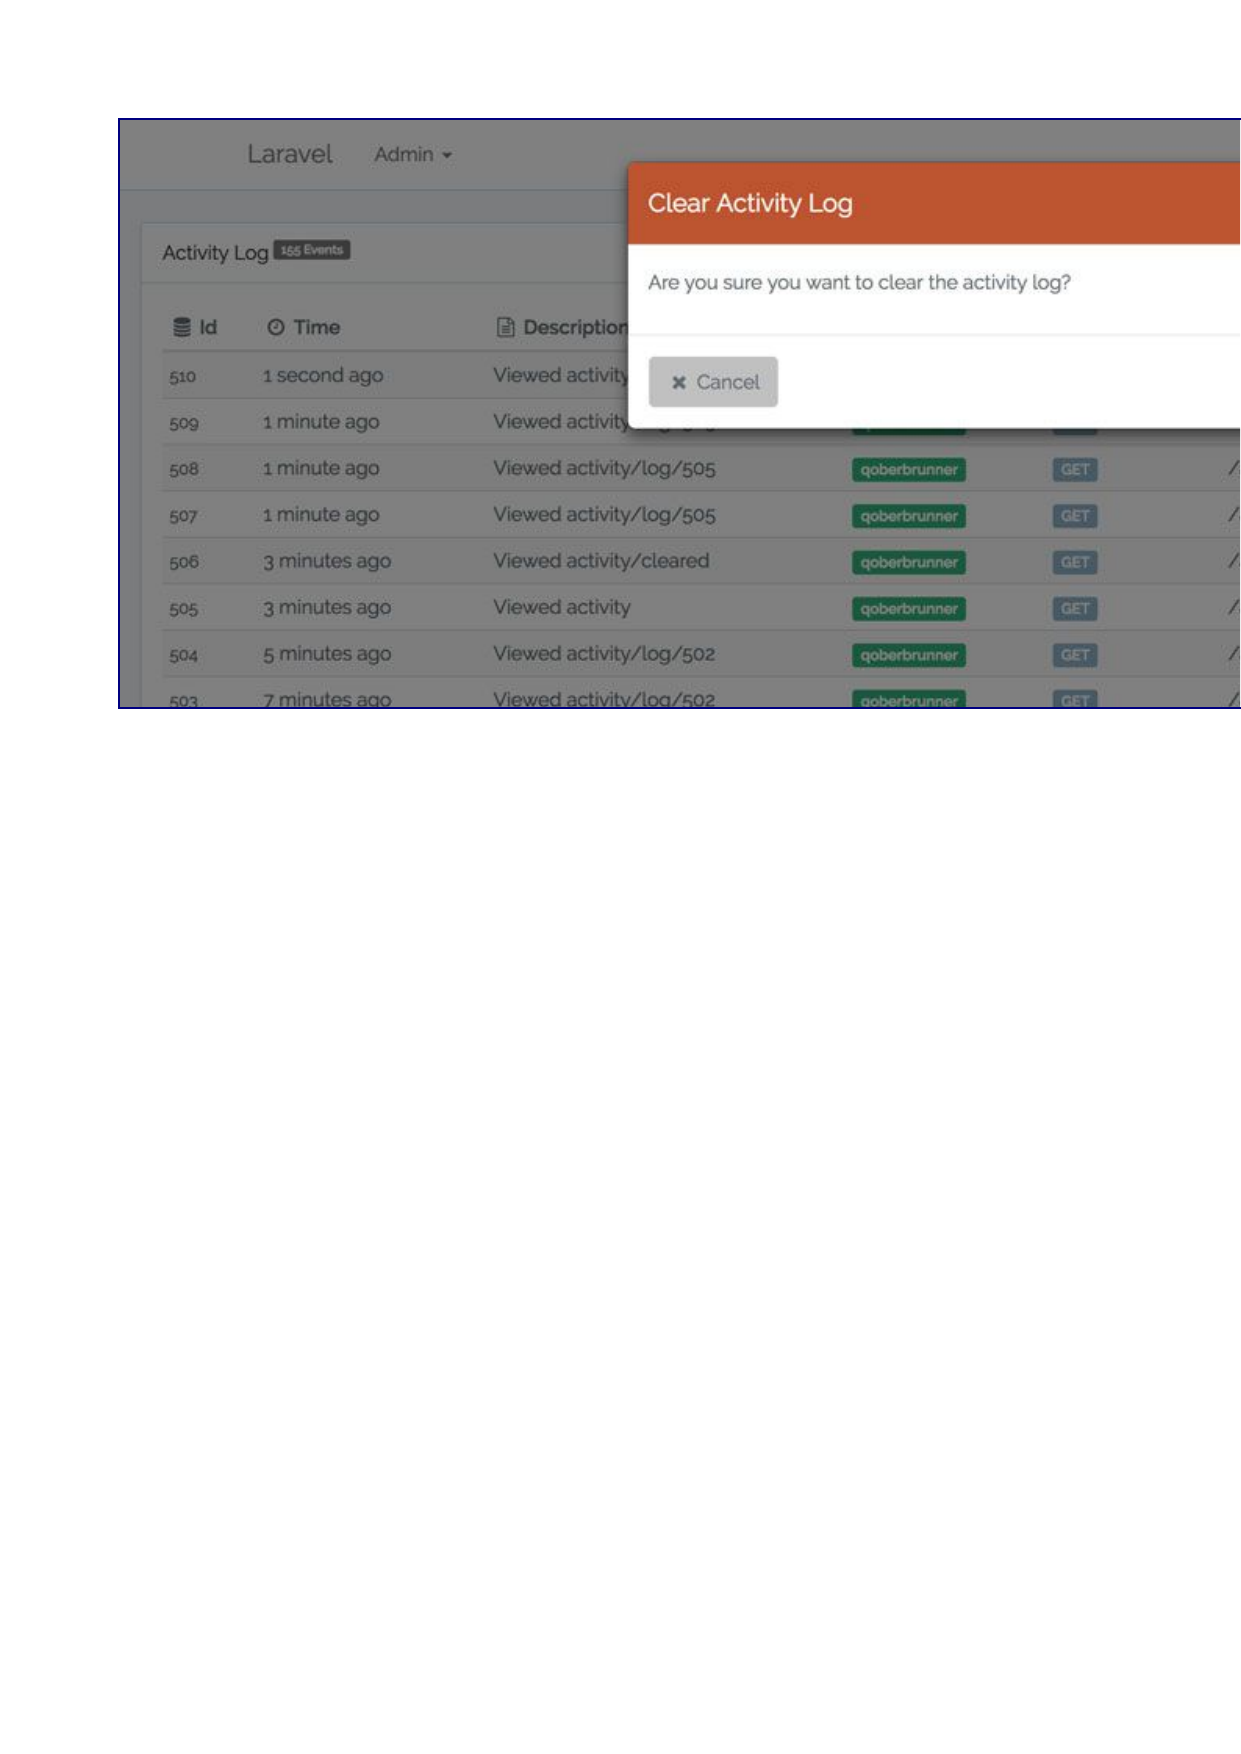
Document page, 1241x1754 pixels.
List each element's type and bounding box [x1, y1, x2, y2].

picture [120, 120, 1241, 707]
